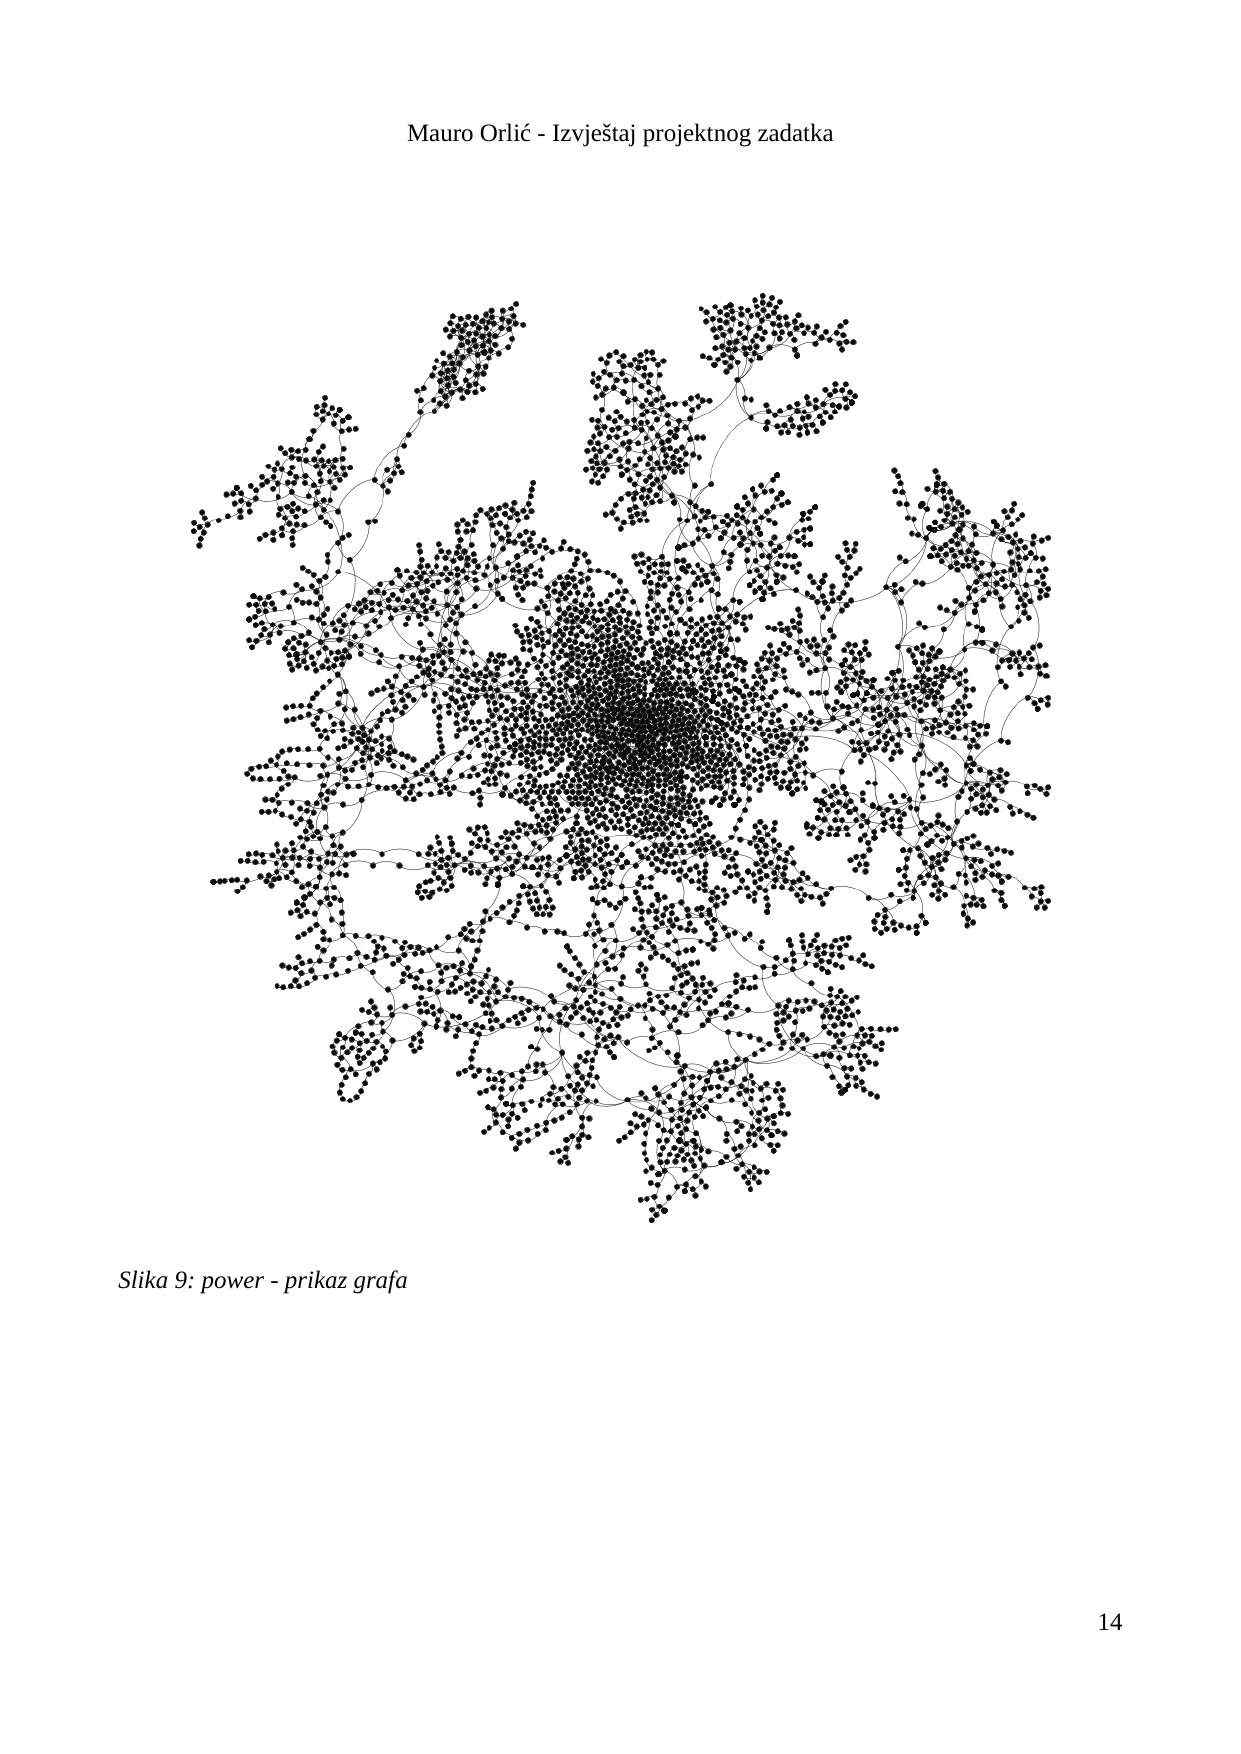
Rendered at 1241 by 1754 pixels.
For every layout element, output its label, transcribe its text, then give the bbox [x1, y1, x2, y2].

text Slika 9: power - prikaz grafa [118, 1260, 1122, 1294]
picture [118, 255, 1123, 1260]
